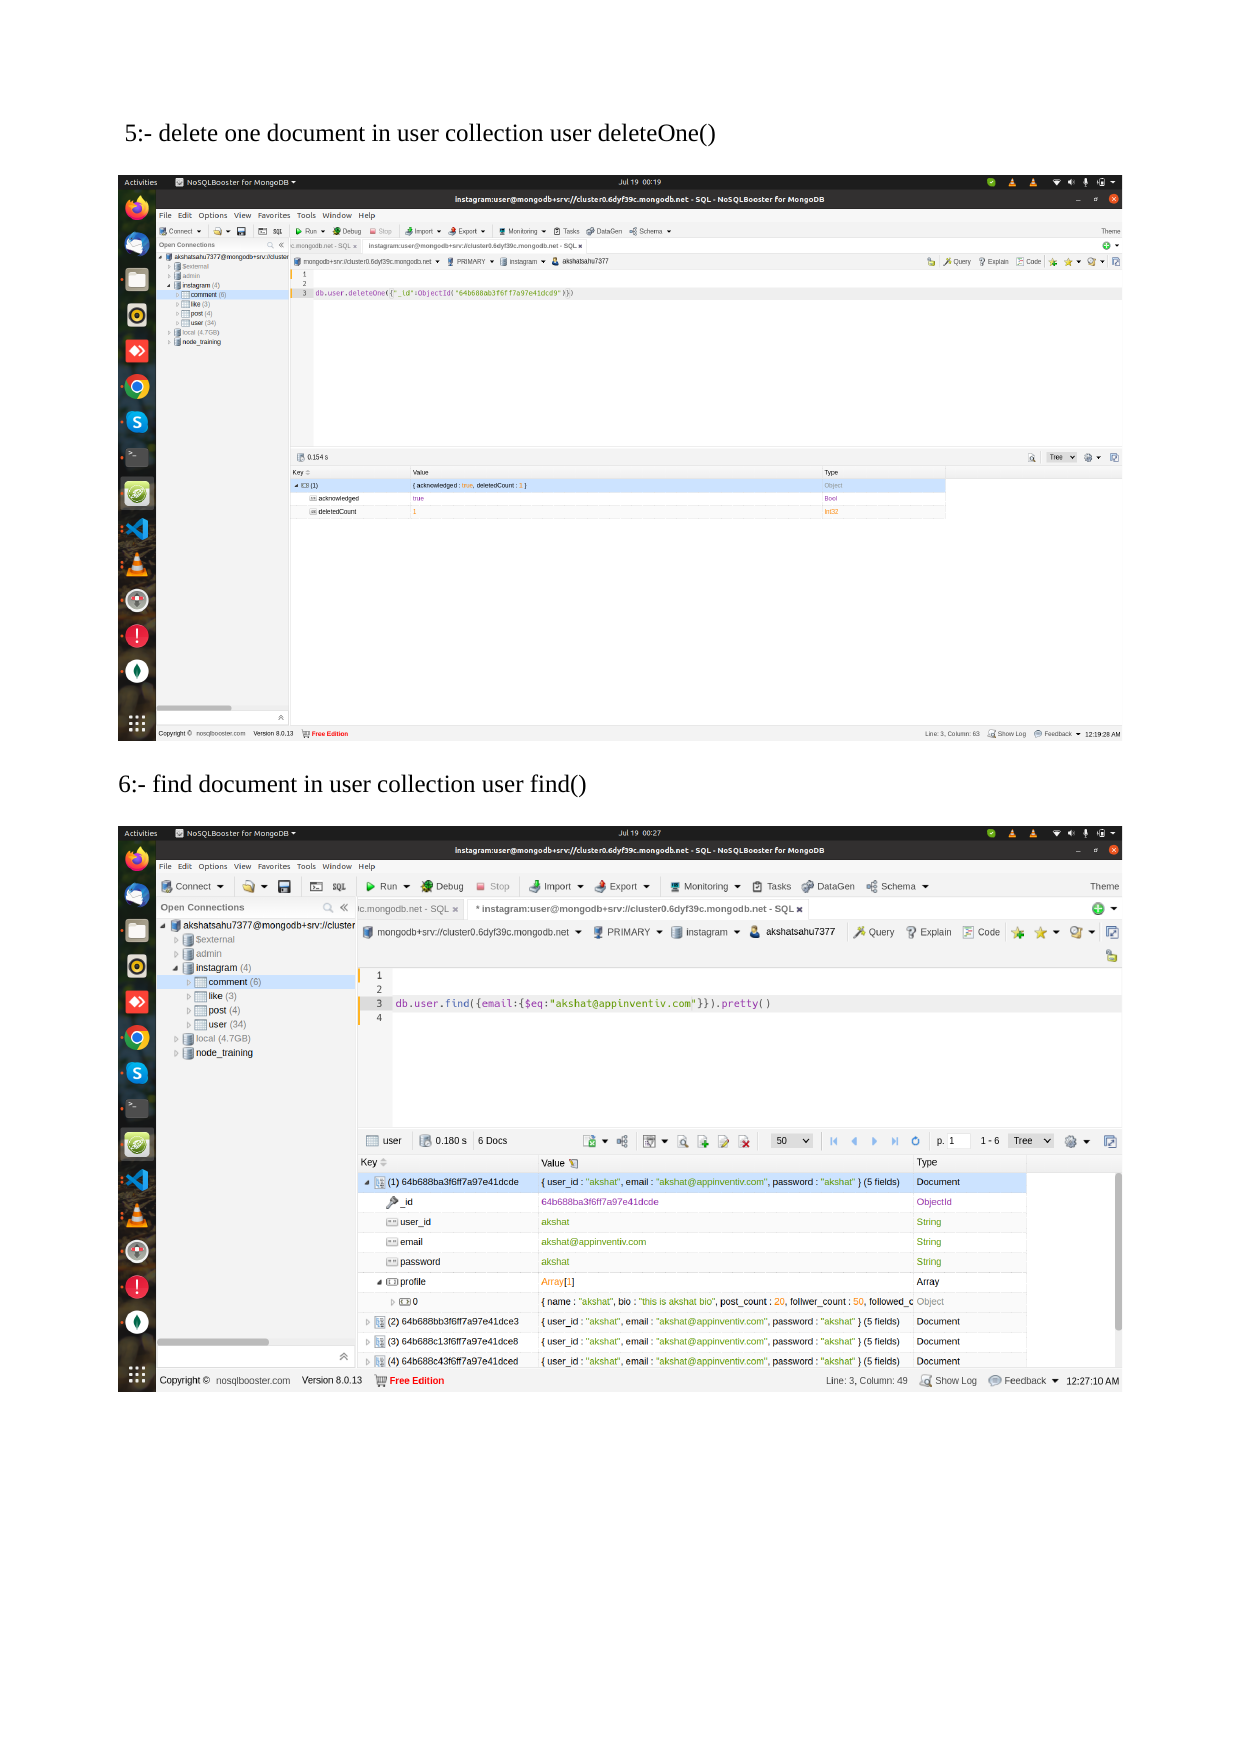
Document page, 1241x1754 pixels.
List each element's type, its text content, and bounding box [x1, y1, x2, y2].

picture [118, 175, 1123, 741]
text 6:- find document in user collection user find() [118, 769, 1122, 798]
text 5:- delete one document in user collection user deleteOne() [118, 118, 1122, 147]
picture [118, 826, 1123, 1392]
